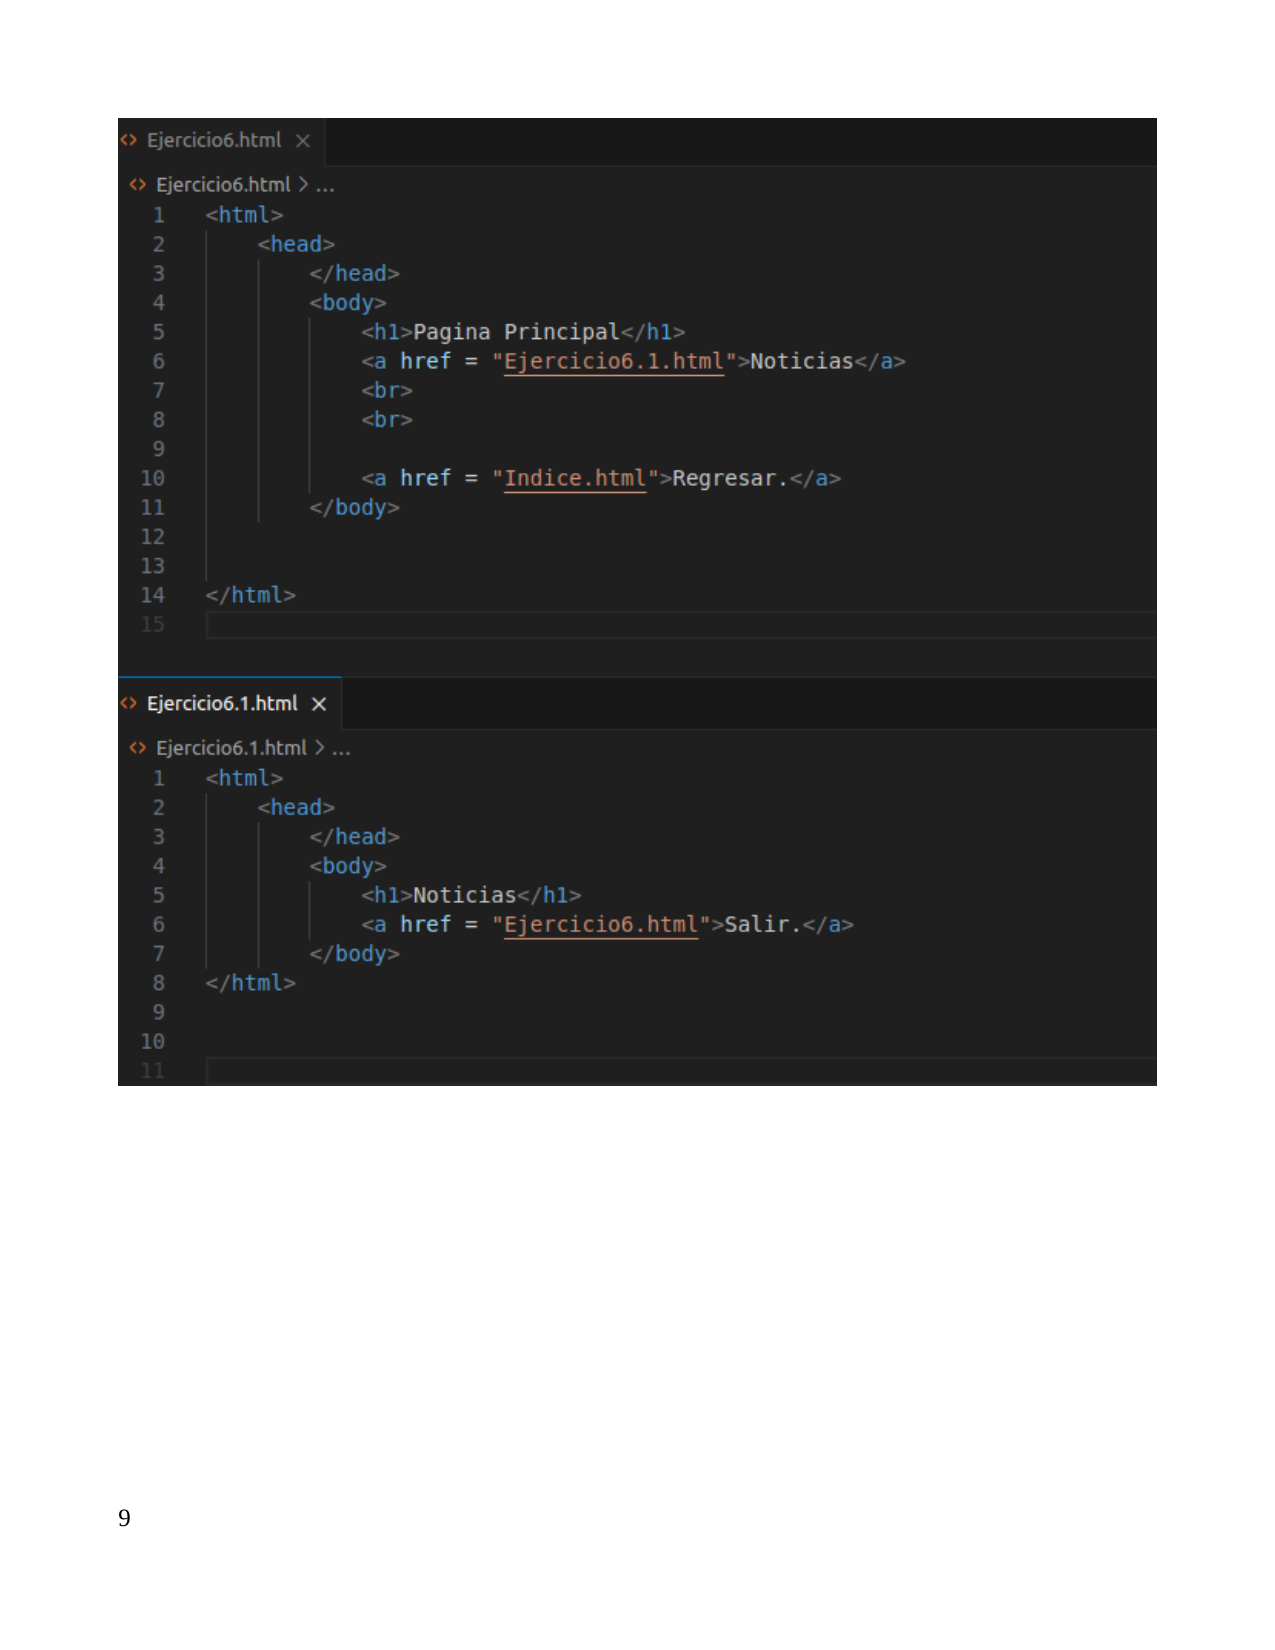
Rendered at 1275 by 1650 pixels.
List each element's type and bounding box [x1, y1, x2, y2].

picture [118, 118, 1157, 1086]
